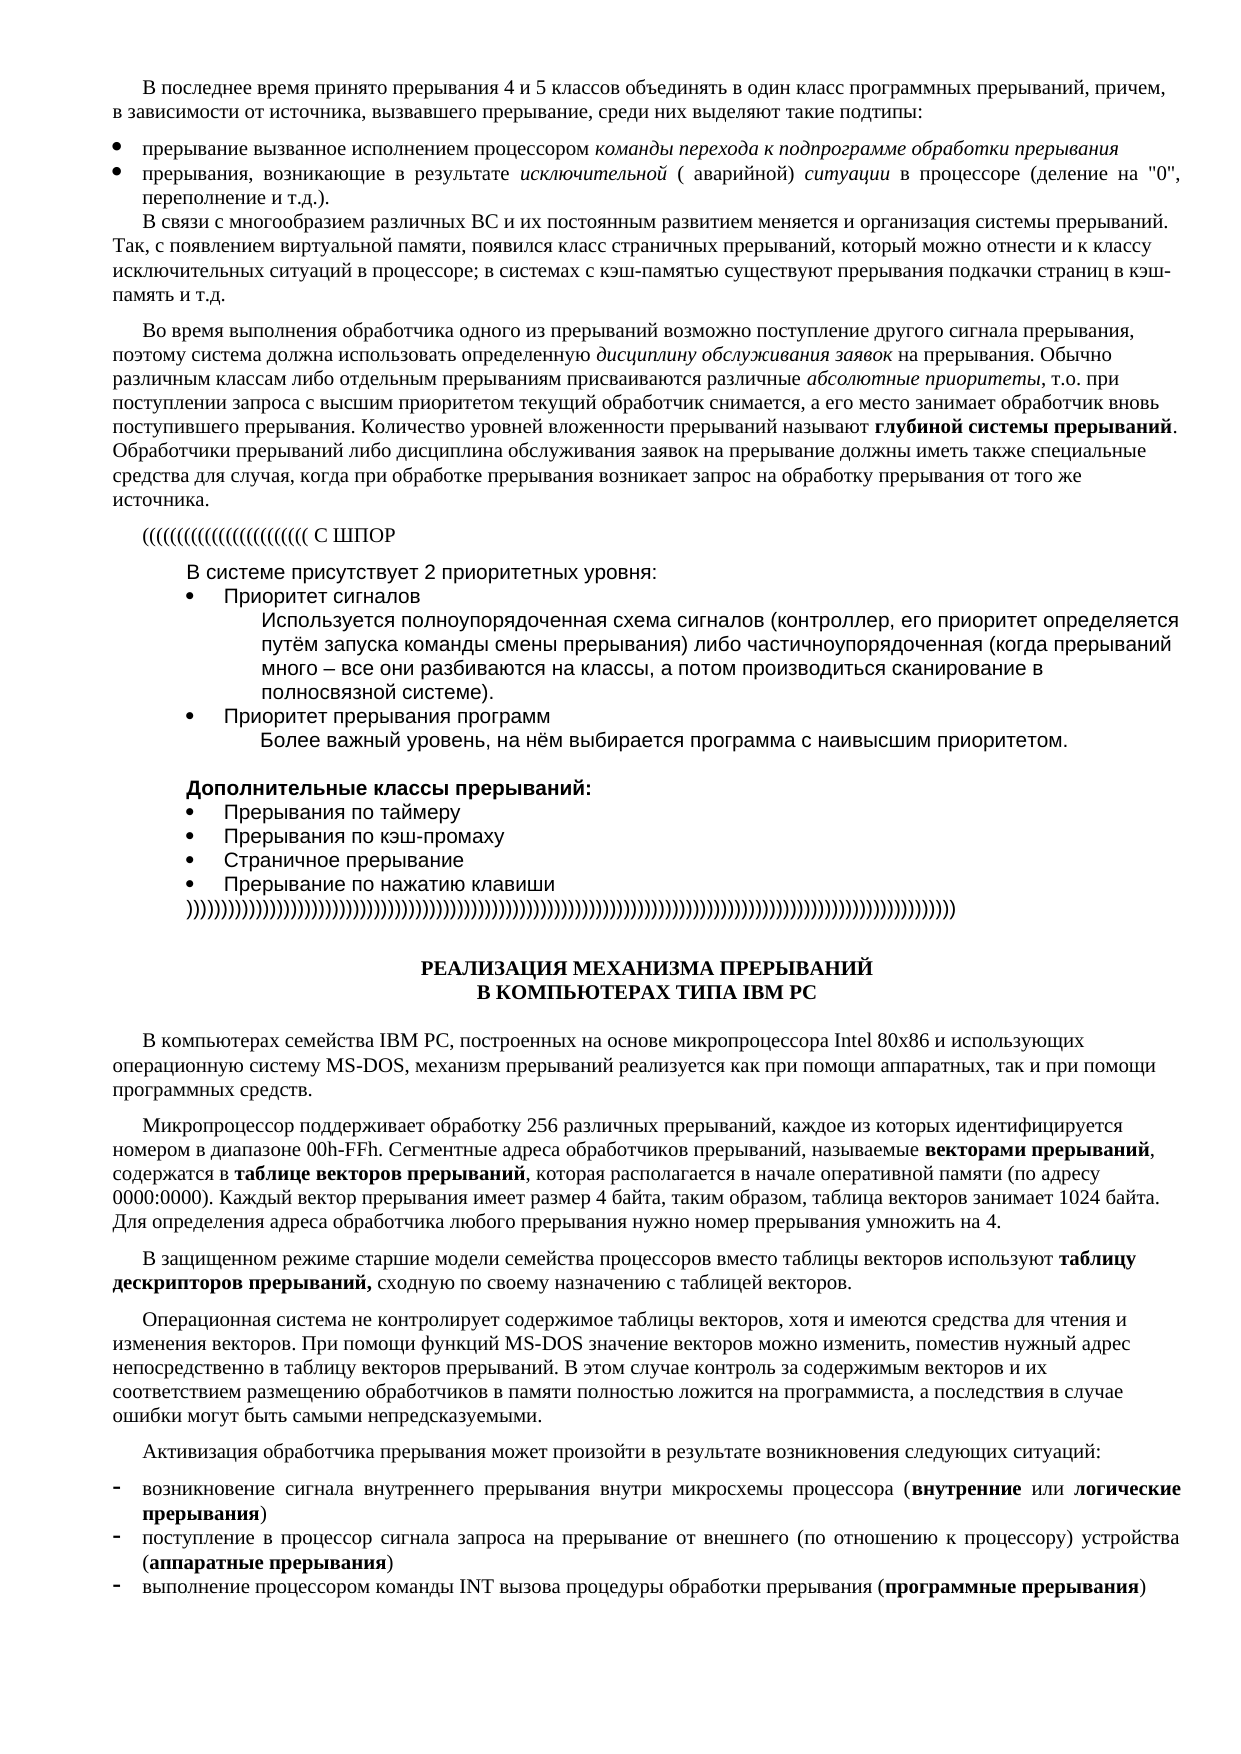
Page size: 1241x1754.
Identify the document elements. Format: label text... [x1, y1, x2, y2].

text (((((((((((((((((((((((( С ШПОР [112, 523, 1181, 547]
text В связи с многообразием различных ВС и их постоянным развитием меняется и организация системы прерываний. Так, с появлением виртуальной памяти, появился класс страничных прерываний, который можно отнести и к классу исключительных ситуаций в процессоре; в системах с кэш-памятью существуют прерывания подкачки страниц в кэш-память и т.д. [112, 209, 1181, 306]
list поступление в процессор сигнала запроса на прерывание от внешнего (по отношению к процессору) устройства (аппаратные прерывания) [112, 1525, 1181, 1574]
text ))))))))))))))))))))))))))))))))))))))))))))))))))))))))))))))))))))))))))))))))))))))))))))))))))))))))))))))) [186, 896, 1181, 920]
list выполнение процессором команды INT вызова процедуры обработки прерывания (программные прерывания) [112, 1574, 1181, 1599]
text Используется полноупорядоченная схема сигналов (контроллер, его приоритет определяется путём запуска команды смены прерывания) либо частичноупорядоченная (когда прерываний много – все они разбиваются на классы, а потом производиться сканирование в полносвязной системе). [261, 608, 1181, 703]
text Дополнительные классы прерываний: [112, 776, 1181, 799]
text Более важный уровень, на нём выбирается программа с наивысшим приоритетом. [260, 728, 1181, 752]
list Прерывания по кэш-промаху [186, 823, 1181, 848]
text В защищенном режиме старшие модели семейства процессоров вместо таблицы векторов используют таблицу дескрипторов прерываний, сходную по своему назначению с таблицей векторов. [112, 1246, 1181, 1294]
text В последнее время принято прерывания 4 и 5 классов объединять в один класс программных прерываний, причем, в зависимости от источника, вызвавшего прерывание, среди них выделяют такие подтипы: [112, 75, 1181, 123]
text РЕАЛИЗАЦИЯ МЕХАНИЗМА ПРЕРЫВАНИЙ [112, 956, 1181, 980]
text В КОМПЬЮТЕРАХ ТИПА IBM PC [112, 980, 1181, 1004]
text Активизация обработчика прерывания может произойти в результате возникновения следующих ситуаций: [112, 1439, 1181, 1463]
list Приоритет прерывания программ [186, 703, 1181, 728]
list возникновение сигнала внутреннего прерывания внутри микросхемы процессора (внутренние или логические прерывания) [112, 1476, 1181, 1525]
list прерывание вызванное исполнением процессором команды перехода к подпрограмме обработки прерывания [112, 136, 1181, 160]
text В системе присутствует 2 приоритетных уровня: [186, 560, 1181, 584]
text Операционная система не контролирует содержимое таблицы векторов, хотя и имеются средства для чтения и изменения векторов. При помощи функций MS-DOS значение векторов можно изменить, поместив нужный адрес непосредственно в таблицу векторов прерываний. В этом случае контроль за содержимым векторов и их соответствием размещению обработчиков в памяти полностью ложится на программиста, а последствия в случае ошибки могут быть самыми непредсказуемыми. [112, 1307, 1181, 1427]
text Во время выполнения обработчика одного из прерываний возможно поступление другого сигнала прерывания, поэтому система должна использовать определенную дисциплину обслуживания заявок на прерывания. Обычно различным классам либо отдельным прерываниям присваиваются различные абсолютные приоритеты, т.о. при поступлении запроса с высшим приоритетом текущий обработчик снимается, а его место занимает обработчик вновь поступившего прерывания. Количество уровней вложенности прерываний называют глубиной системы прерываний. Обработчики прерываний либо дисциплина обслуживания заявок на прерывание должны иметь также специальные средства для случая, когда при обработке прерывания возникает запрос на обработку прерывания от того же источника. [112, 318, 1181, 511]
text Микропроцессор поддерживает обработку 256 различных прерываний, каждое из которых идентифицируется номером в диапазоне 00h-FFh. Сегментные адреса обработчиков прерываний, называемые векторами прерываний, содержатся в таблице векторов прерываний, которая располагается в начале оперативной памяти (по адресу 0000:0000). Каждый вектор прерывания имеет размер 4 байта, таким образом, таблица векторов занимает 1024 байта. Для определения адреса обработчика любого прерывания нужно номер прерывания умножить на 4. [112, 1113, 1181, 1233]
list Прерывания по таймеру [186, 799, 1181, 823]
list Страничное прерывание [186, 848, 1181, 872]
list Приоритет сигналов [186, 584, 1181, 608]
text В компьютерах семейства IBM PС, построенных на основе микропроцессора Intel 80x86 и использующих операционную систему MS-DOS, механизм прерываний реализуется как при помощи аппаратных, так и при помощи программных средств. [112, 1028, 1181, 1101]
list прерывания, возникающие в результате исключительной ( аварийной) ситуации в процессоре (деление на "0", переполнение и т.д.). [112, 160, 1181, 209]
list Прерывание по нажатию клавиши [186, 872, 1181, 896]
